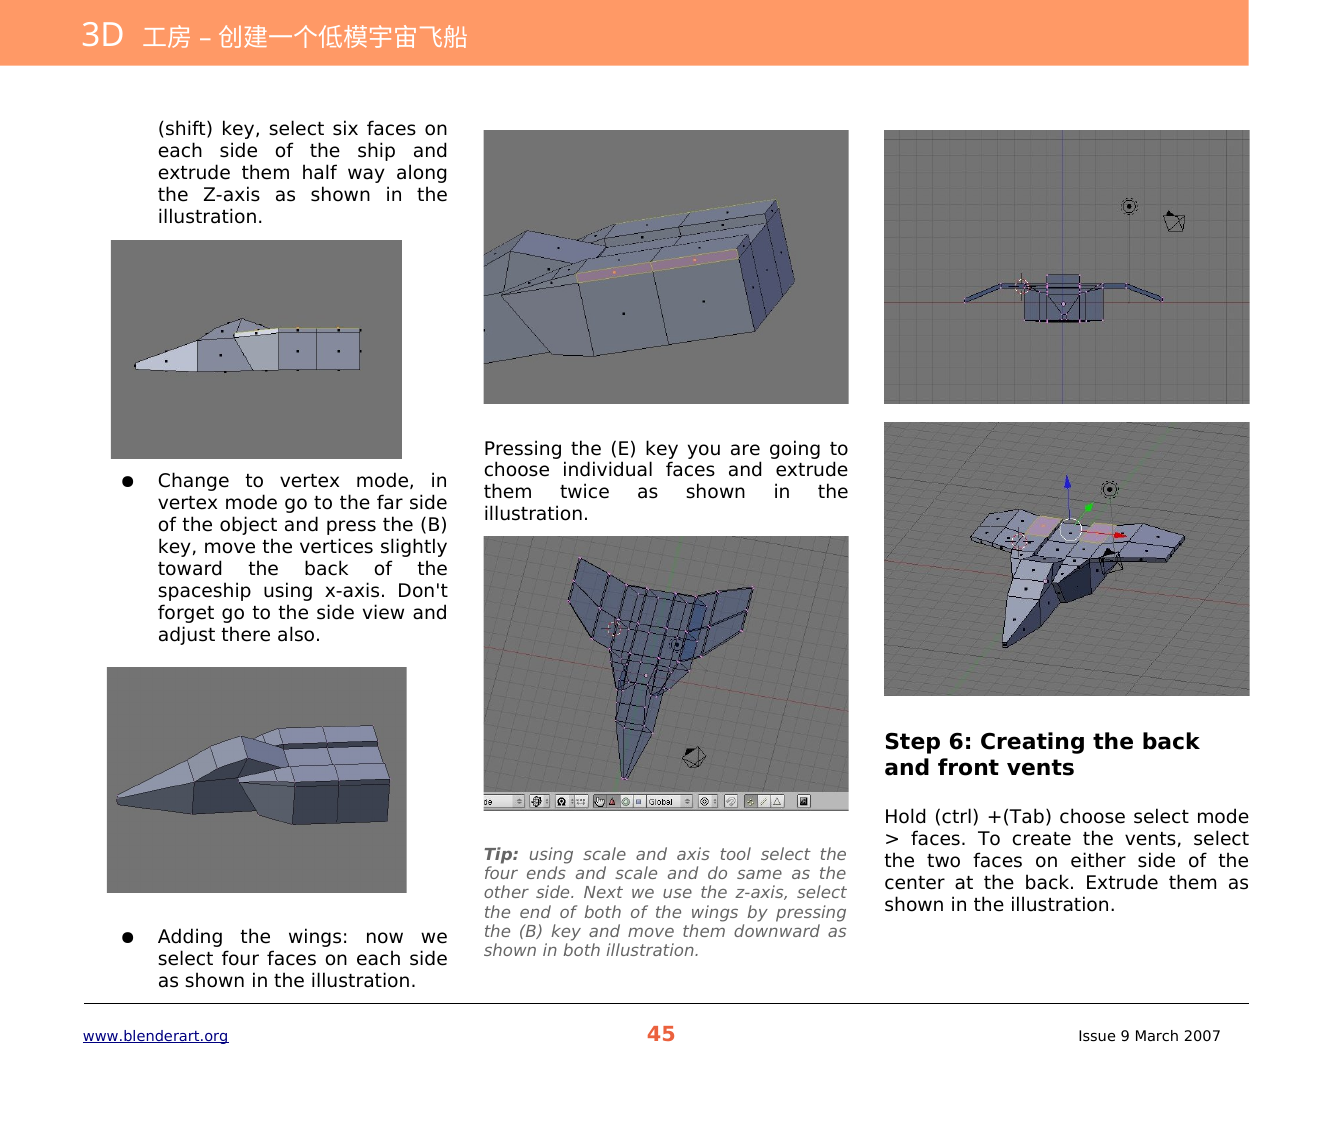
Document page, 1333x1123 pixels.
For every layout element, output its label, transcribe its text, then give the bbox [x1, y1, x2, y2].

text Hold (ctrl) +(Tab) choose select mode > faces. To create the vents, select the two faces on either side of the center at the back. Extrude them as shown in the illustration. [884, 806, 1249, 915]
list Change to vertex mode, in vertex mode go to the far side of the object and press the (B) key, move the vertices slightly toward the back of the spaceship using x-axis. Don't forget go to the side view and adjust there also. [120, 227, 448, 645]
list (shift) key, select six faces on each side of the ship and extrude them half way along the Z-axis as shown in the illustration. [120, 118, 448, 227]
list Adding the wings: now we select four faces on each side as shown in the illustration. [120, 926, 448, 992]
picture [110, 240, 402, 459]
text Tip: using scale and axis tool select the four ends and scale and do same as the other side. Next we use the z-axis, select the end of both of the wings by pressing the (B) key and move them downward as shown in both illustration. [483, 844, 849, 961]
picture [483, 130, 849, 404]
text Pressing the (E) key you are going to choose individual faces and extrude them twice as shown in the illustration. [483, 437, 849, 525]
text Step 6: Creating the back and front vents [884, 729, 1249, 781]
picture [884, 422, 1250, 696]
picture [884, 130, 1250, 404]
picture [106, 667, 407, 893]
picture [483, 536, 849, 811]
